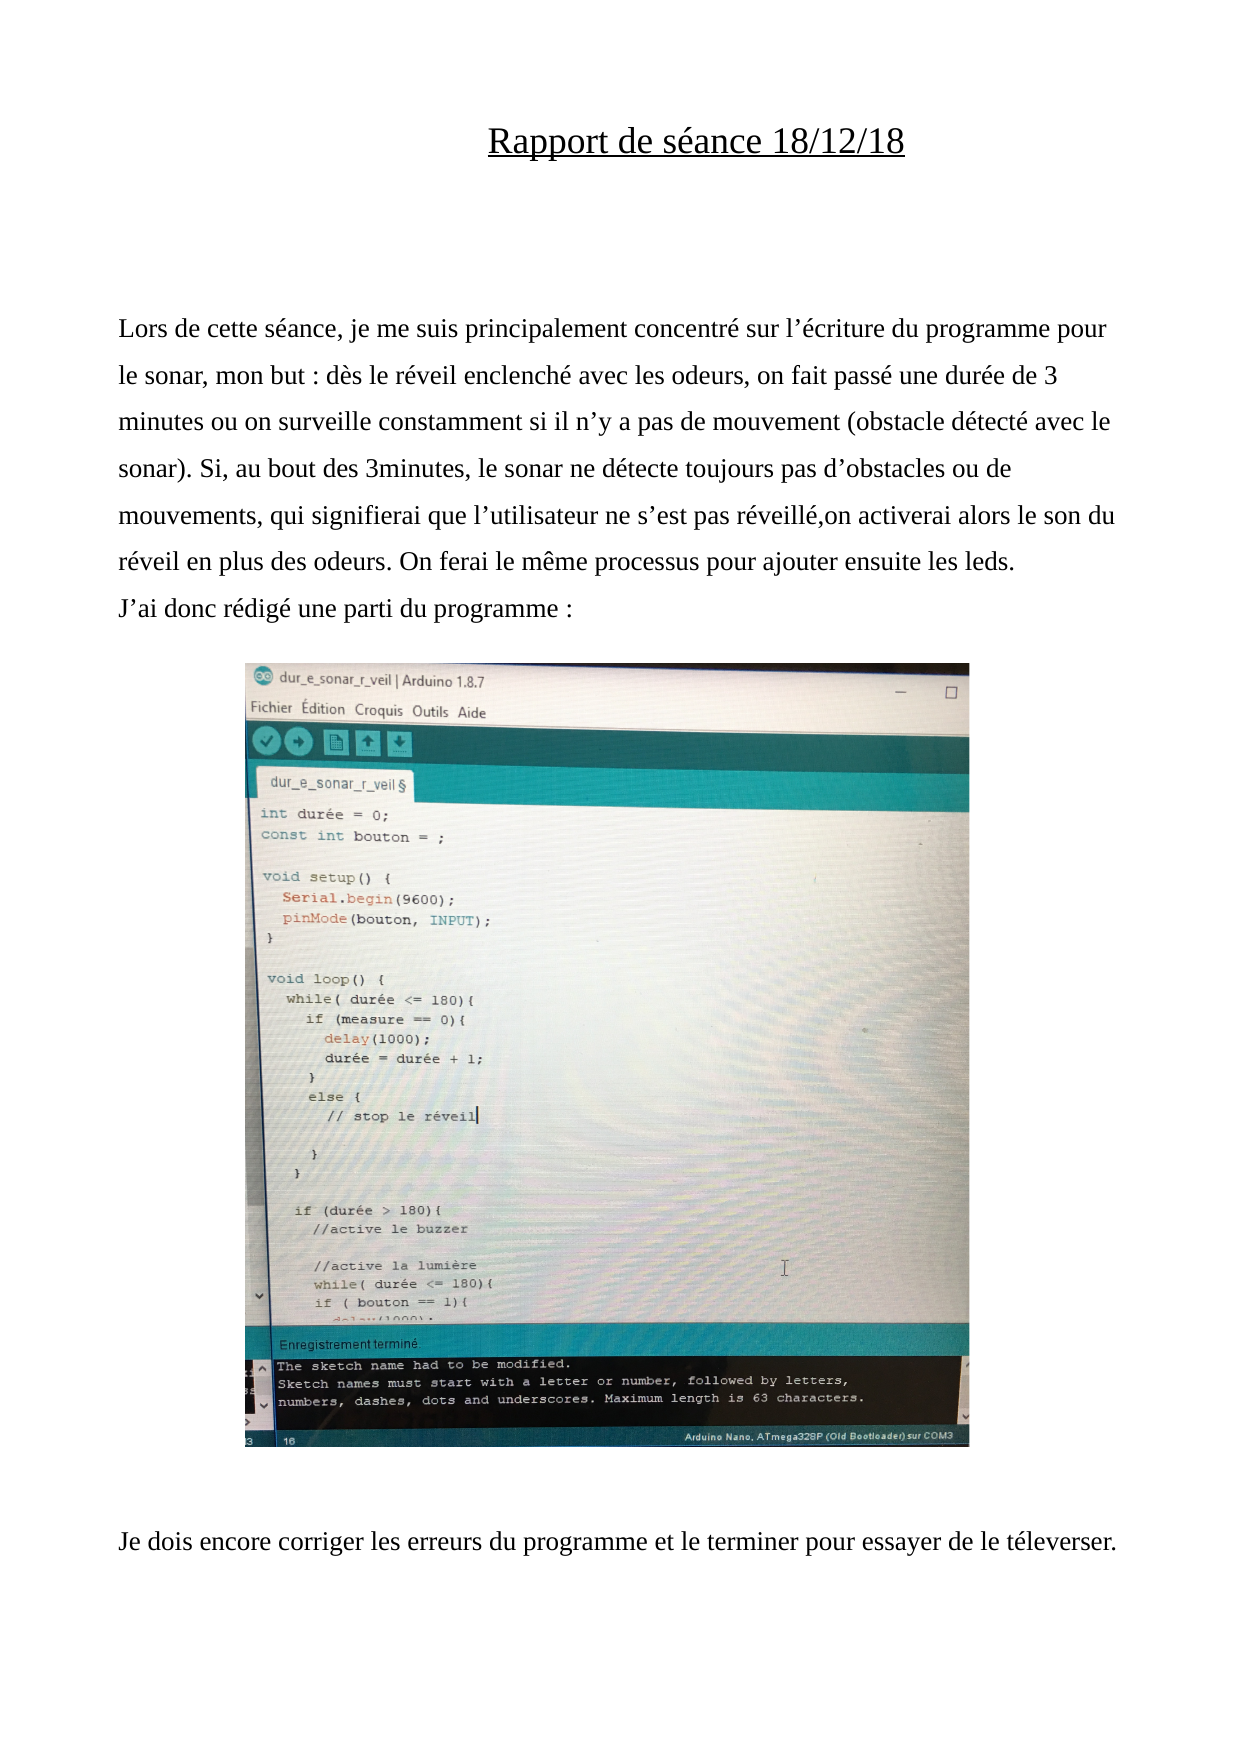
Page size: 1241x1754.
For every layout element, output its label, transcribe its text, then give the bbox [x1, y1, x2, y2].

picture [245, 663, 970, 1376]
text J’ai donc rédigé une parti du programme : [118, 592, 1122, 623]
text Je dois encore corriger les erreurs du programme et le terminer pour essayer de le téleverser. [118, 1526, 1122, 1557]
text Lors de cette séance, je me suis principalement concentré sur l’écriture du programme pour le sonar, mon but : dès le réveil enclenché avec les odeurs, on fait passé une durée de 3 minutes ou on surveille constamment si il n’y a pas de mouvement (obstacle détecté avec le sonar). Si, au bout des 3minutes, le sonar ne détecte toujours pas d’obstacles ou de mouvements, qui signifierai que l’utilisateur ne s’est pas réveillé,on activerai alors le son du réveil en plus des odeurs. On ferai le même processus pour ajouter ensuite les leds. [118, 312, 1122, 577]
text Rapport de séance 18/12/18 [118, 118, 1122, 161]
